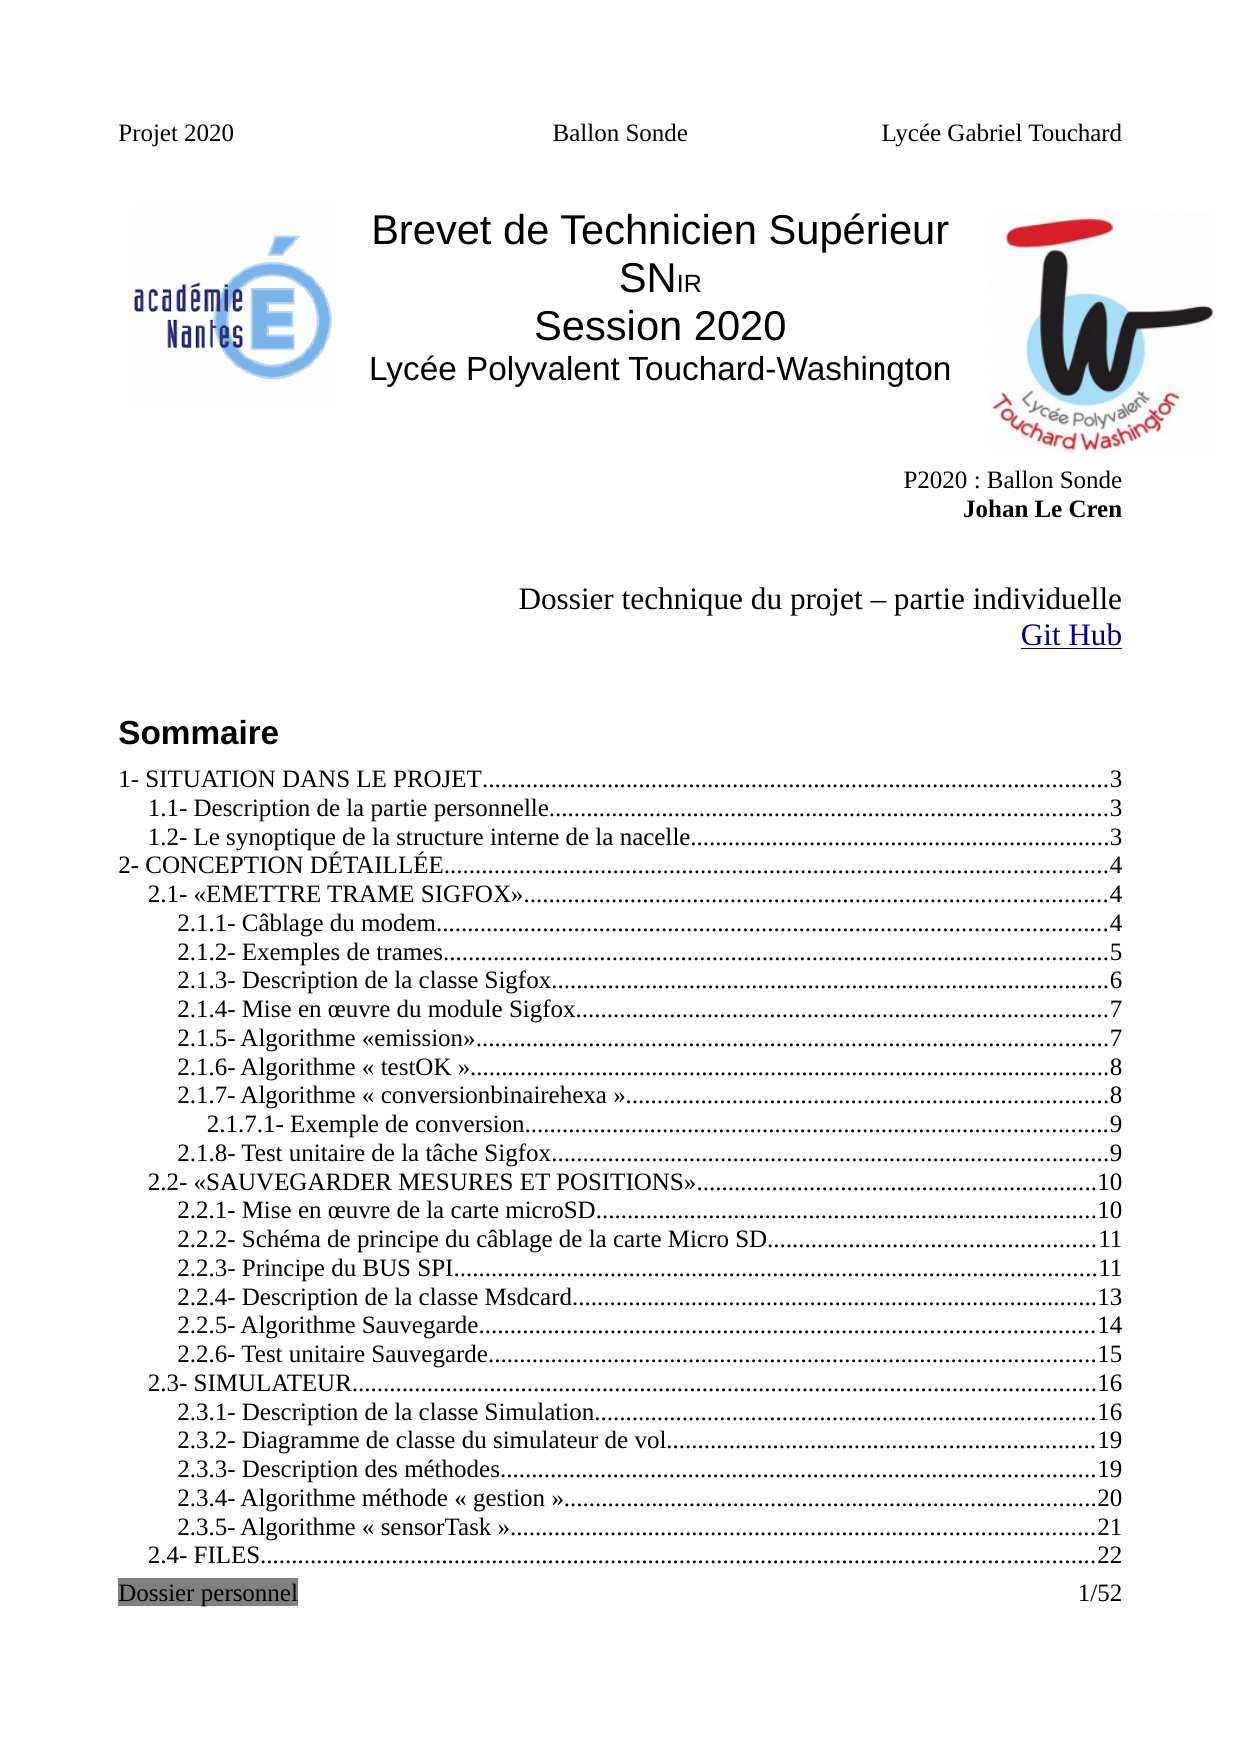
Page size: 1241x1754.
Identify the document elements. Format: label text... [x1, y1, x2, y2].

text Dossier technique du projet – partie individuelle [118, 581, 1122, 616]
text Git Hub [118, 616, 1122, 652]
text 2- CONCEPTION DÉTAILLÉE 4 [118, 851, 1122, 879]
text 2.2.6- Test unitaire Sauvegarde 15 [177, 1339, 1122, 1368]
text 2.2.4- Description de la classe Msdcard 13 [177, 1282, 1122, 1311]
text 2.3.3- Description des méthodes 19 [177, 1454, 1122, 1483]
picture [130, 205, 335, 410]
text 2.1.6- Algorithme « testOK » 8 [177, 1052, 1122, 1081]
text 2.1.3- Description de la classe Sigfox 6 [177, 966, 1122, 994]
text 2.1.7.1- Exemple de conversion 9 [207, 1109, 1122, 1138]
text 2.1.5- Algorithme «emission» 7 [177, 1023, 1122, 1052]
text 2.1.1- Câblage du modem 4 [177, 908, 1122, 937]
text 2.2.3- Principe du BUS SPI 11 [177, 1253, 1122, 1282]
text 2.3.4- Algorithme méthode « gestion » 20 [177, 1483, 1122, 1512]
text P2020 : Ballon Sonde [118, 466, 1122, 494]
text 2.3.2- Diagramme de classe du simulateur de vol 19 [177, 1426, 1122, 1454]
text 2.3.1- Description de la classe Simulation 16 [177, 1397, 1122, 1426]
text Johan Le Cren [118, 494, 1122, 523]
table_header [1222, 205, 1238, 466]
text 2.2.5- Algorithme Sauvegarde 14 [177, 1311, 1122, 1339]
text 2.3- SIMULATEUR 16 [148, 1368, 1122, 1397]
table_header [974, 205, 989, 466]
text 2.2.1- Mise en œuvre de la carte microSD 10 [177, 1196, 1122, 1224]
text 2.2- «SAUVEGARDER MESURES ET POSITIONS» 10 [148, 1167, 1122, 1196]
text 2.1.2- Exemples de trames 5 [177, 937, 1122, 966]
text 2.3.5- Algorithme « sensorTask » 21 [177, 1512, 1122, 1541]
subtitle Sommaire [118, 713, 1122, 752]
table_header Brevet de Technicien Supérieur SNIR Session 2020 Lycée Polyvalent Touchard-Washington [347, 205, 973, 466]
text 1- SITUATION DANS LE PROJET 3 [118, 764, 1122, 793]
text 2.2.2- Schéma de principe du câblage de la carte Micro SD 11 [177, 1224, 1122, 1253]
text 2.4- FILES 22 [148, 1541, 1122, 1569]
text 1.1- Description de la partie personnelle 3 [148, 793, 1122, 822]
table_header [118, 205, 347, 466]
text 1.2- Le synoptique de la structure interne de la nacelle 3 [148, 822, 1122, 851]
text 2.1.7- Algorithme « conversionbinairehexa » 8 [177, 1081, 1122, 1109]
text 2.1.8- Test unitaire de la tâche Sigfox 9 [177, 1138, 1122, 1167]
text 2.1.4- Mise en œuvre du module Sigfox 7 [177, 994, 1122, 1023]
text 2.1- «EMETTRE TRAME SIGFOX» 4 [148, 879, 1122, 908]
picture [989, 205, 1222, 466]
